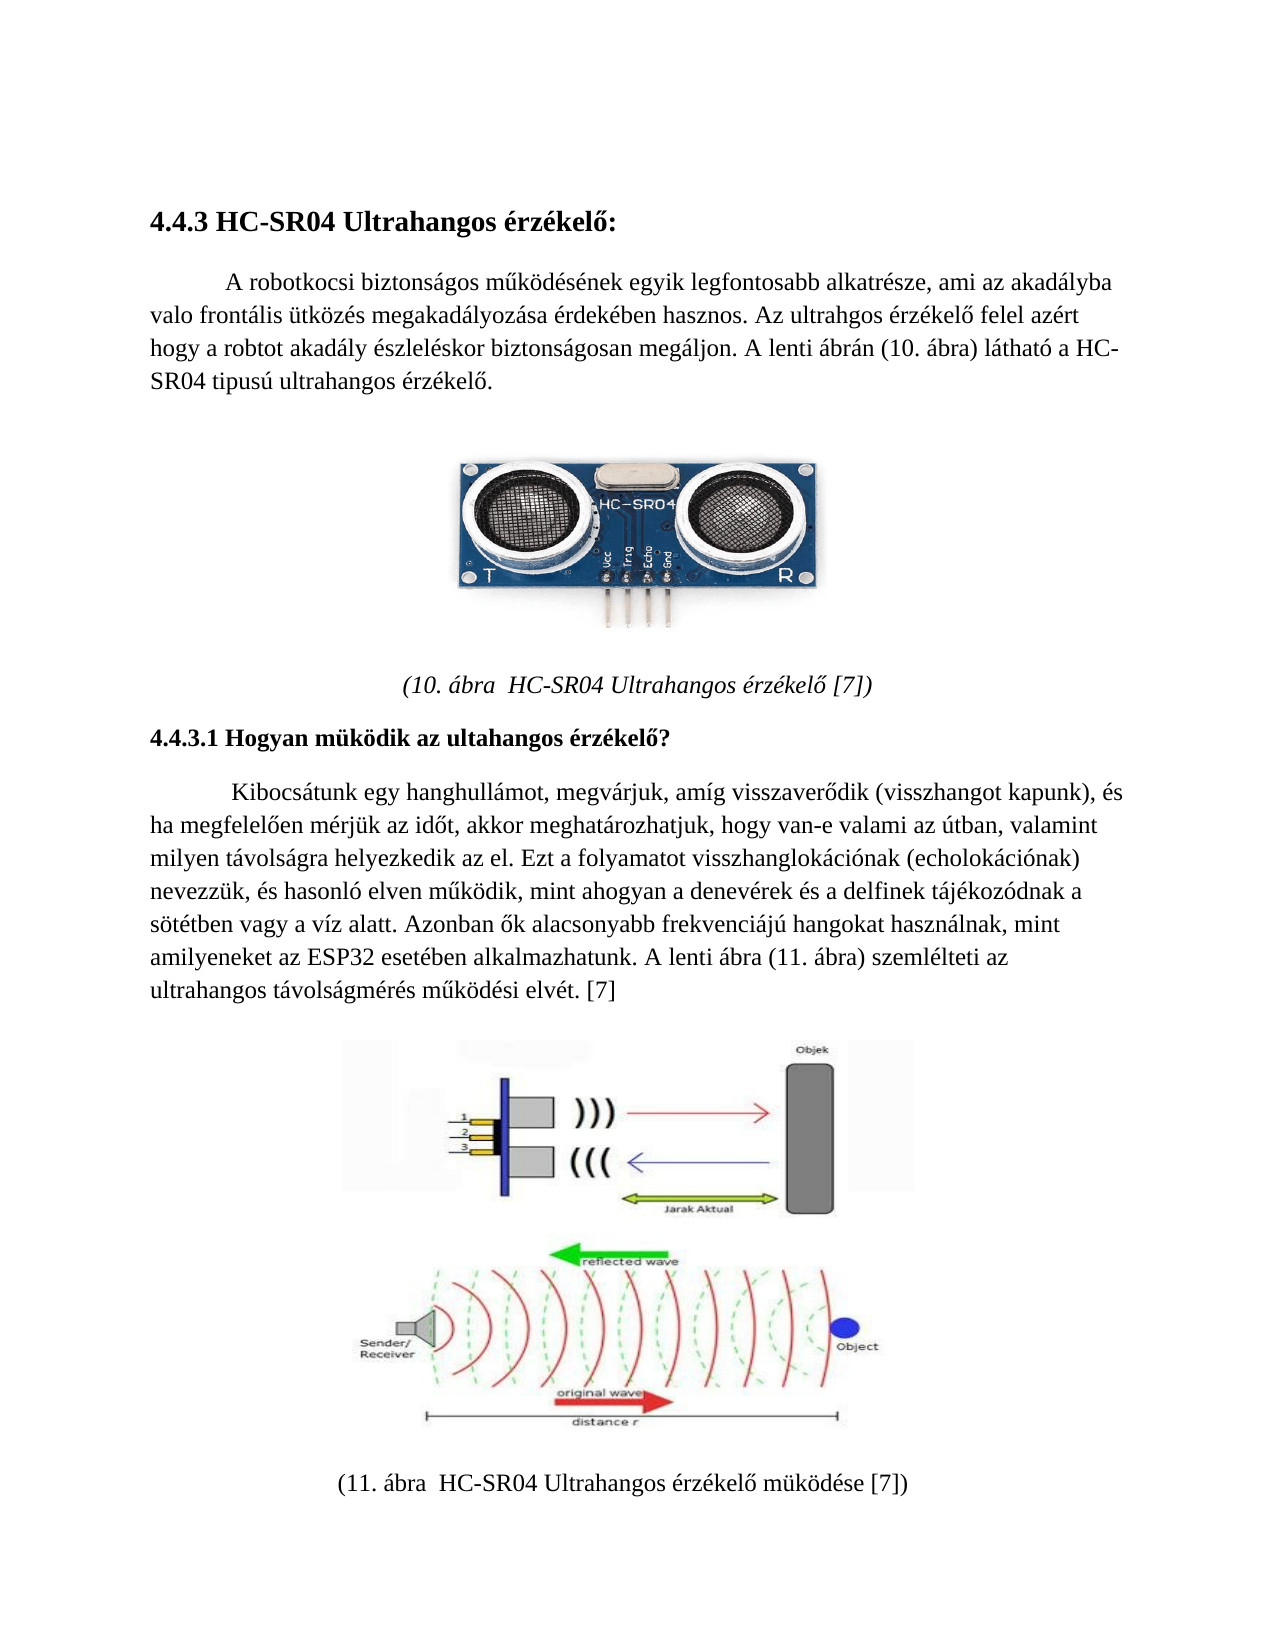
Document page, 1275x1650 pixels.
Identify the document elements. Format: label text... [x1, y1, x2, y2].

picture [357, 412, 920, 648]
text (11. ábra HC-SR04 Ultrahangos érzékelő müködése [7]) [150, 1468, 1125, 1496]
text A robotkocsi biztonságos működésének egyik legfontosabb alkatrésze, ami az akadályba valo frontális ütközés megakadályozása érdekében hasznos. Az ultrahgos érzékelő felel azért hogy a robtot akadály észleléskor biztonságosan megáljon. A lenti ábrán (10. ábra) látható a HC-SR04 tipusú ultrahangos érzékelő. [150, 267, 1125, 395]
text (10. ábra HC-SR04 Ultrahangos érzékelő [7]) [150, 670, 1125, 698]
picture [341, 1040, 915, 1444]
text 4.4.3.1 Hogyan müködik az ultahangos érzékelő? [150, 723, 1125, 752]
text 4.4.3 HC-SR04 Ultrahangos érzékelő: [150, 204, 1125, 237]
text Kibocsátunk egy hanghullámot, megvárjuk, amíg visszaverődik (visszhangot kapunk), és ha megfelelően mérjük az időt, akkor meghatározhatjuk, hogy van-e valami az útban, valamint milyen távolságra helyezkedik az el. Ezt a folyamatot visszhanglokációnak (echolokációnak) nevezzük, és hasonló elven működik, mint ahogyan a denevérek és a delfinek tájékozódnak a sötétben vagy a víz alatt. Azonban ők alacsonyabb frekvenciájú hangokat használnak, mint amilyeneket az ESP32 esetében alkalmazhatunk. A lenti ábra (11. ábra) szemlélteti az ultrahangos távolságmérés működési elvét. [7] [150, 777, 1125, 1004]
